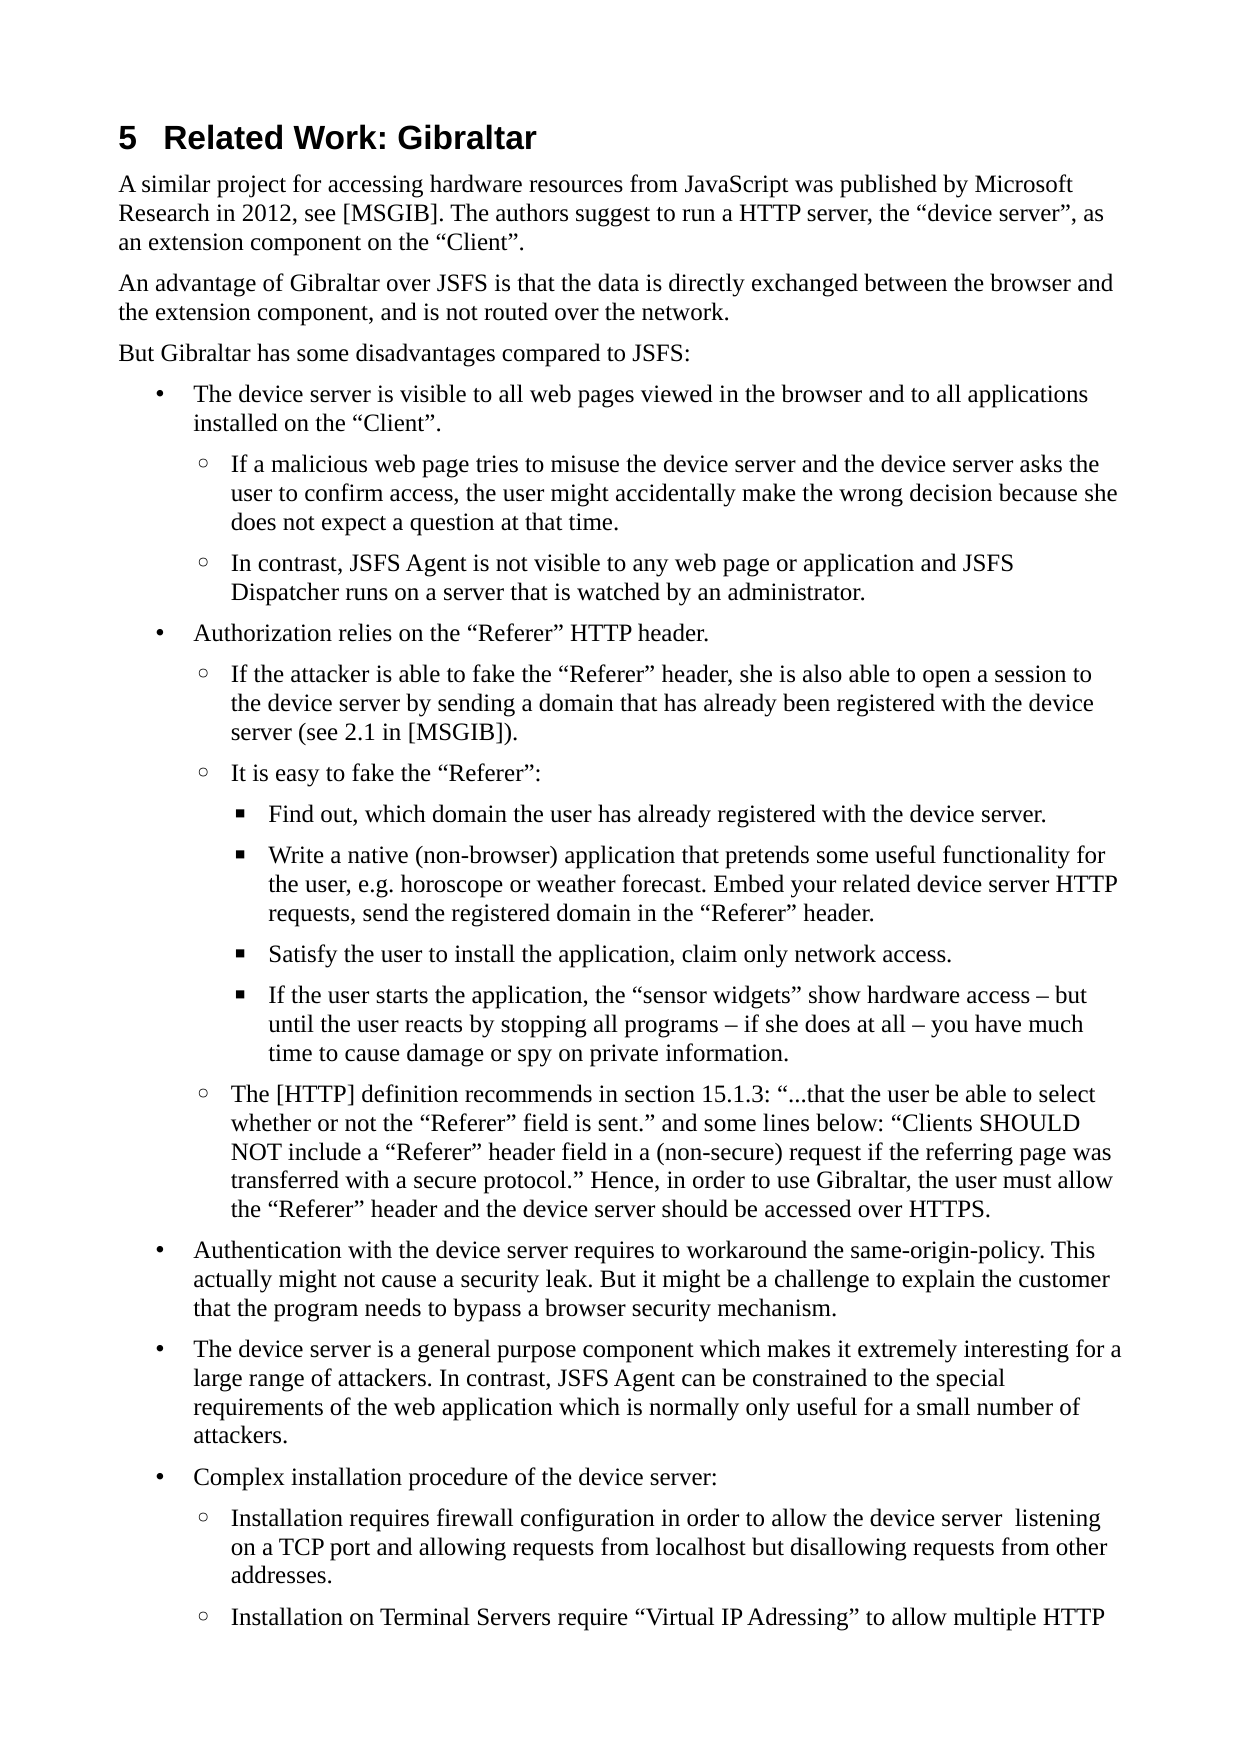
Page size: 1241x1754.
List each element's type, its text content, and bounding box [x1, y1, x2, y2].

list The [HTTP] definition recommends in section 15.1.3: “...that the user be able to select whether or not the “Referer” field is sent.” and some lines below: “Clients SHOULD NOT include a “Referer” header field in a (non-secure) request if the referring page was transferred with a secure protocol.” Hence, in order to use Gibraltar, the user must allow the “Referer” header and the device server should be accessed over HTTPS. [193, 1079, 1122, 1223]
list Authorization relies on the “Referer” HTTP header. [156, 618, 1122, 647]
list Complex installation procedure of the device server: [156, 1462, 1122, 1491]
list If a malicious web page tries to misuse the device server and the device server asks the user to confirm access, the user might accidentally make the wrong decision because she does not expect a question at that time. [193, 449, 1122, 536]
list Write a native (non-browser) application that pretends some useful functionality for the user, e.g. horoscope or weather forecast. Embed your related device server HTTP requests, send the registered domain in the “Referer” header. [231, 841, 1122, 927]
list Installation requires firewall configuration in order to allow the device server listening on a TCP port and allowing requests from localhost but disallowing requests from other addresses. [193, 1503, 1122, 1589]
list The device server is a general purpose component which makes it extremely interesting for a large range of attackers. In contrast, JSFS Agent can be constrained to the special requirements of the web application which is normally only useful for a small number of attackers. [156, 1334, 1122, 1449]
list Authentication with the device server requires to workaround the same-origin-policy. This actually might not cause a security leak. But it might be a challenge to explain the customer that the program needs to bypass a browser security mechanism. [156, 1236, 1122, 1322]
list It is easy to fake the “Referer”: [193, 758, 1122, 787]
text A similar project for accessing hardware resources from JavaScript was published by Microsoft Research in 2012, see [MSGIB]. The authors suggest to run a HTTP server, the “device server”, as an extension component on the “Client”. [118, 169, 1122, 256]
text But Gibraltar has some disadvantages compared to JSFS: [118, 338, 1122, 367]
subtitle Related Work: Gibraltar [118, 118, 1122, 157]
list Satisfy the user to install the application, claim only network access. [231, 939, 1122, 968]
list The device server is visible to all web pages viewed in the browser and to all applications installed on the “Client”. [156, 379, 1122, 437]
list Find out, which domain the user has already registered with the device server. [231, 799, 1122, 828]
list In contrast, JSFS Agent is not visible to any web page or application and JSFS Dispatcher runs on a server that is watched by an administrator. [193, 548, 1122, 606]
list If the user starts the application, the “sensor widgets” show hardware access – but until the user reacts by stopping all programs – if she does at all – you have much time to cause damage or spy on private information. [231, 981, 1122, 1067]
text An advantage of Gibraltar over JSFS is that the data is directly exchanged between the browser and the extension component, and is not routed over the network. [118, 268, 1122, 326]
list Installation on Terminal Servers require “Virtual IP Adressing” to allow multiple HTTP [193, 1602, 1122, 1631]
list If the attacker is able to fake the “Referer” header, she is also able to open a session to the device server by sending a domain that has already been registered with the device server (see 2.1 in [MSGIB]). [193, 659, 1122, 746]
